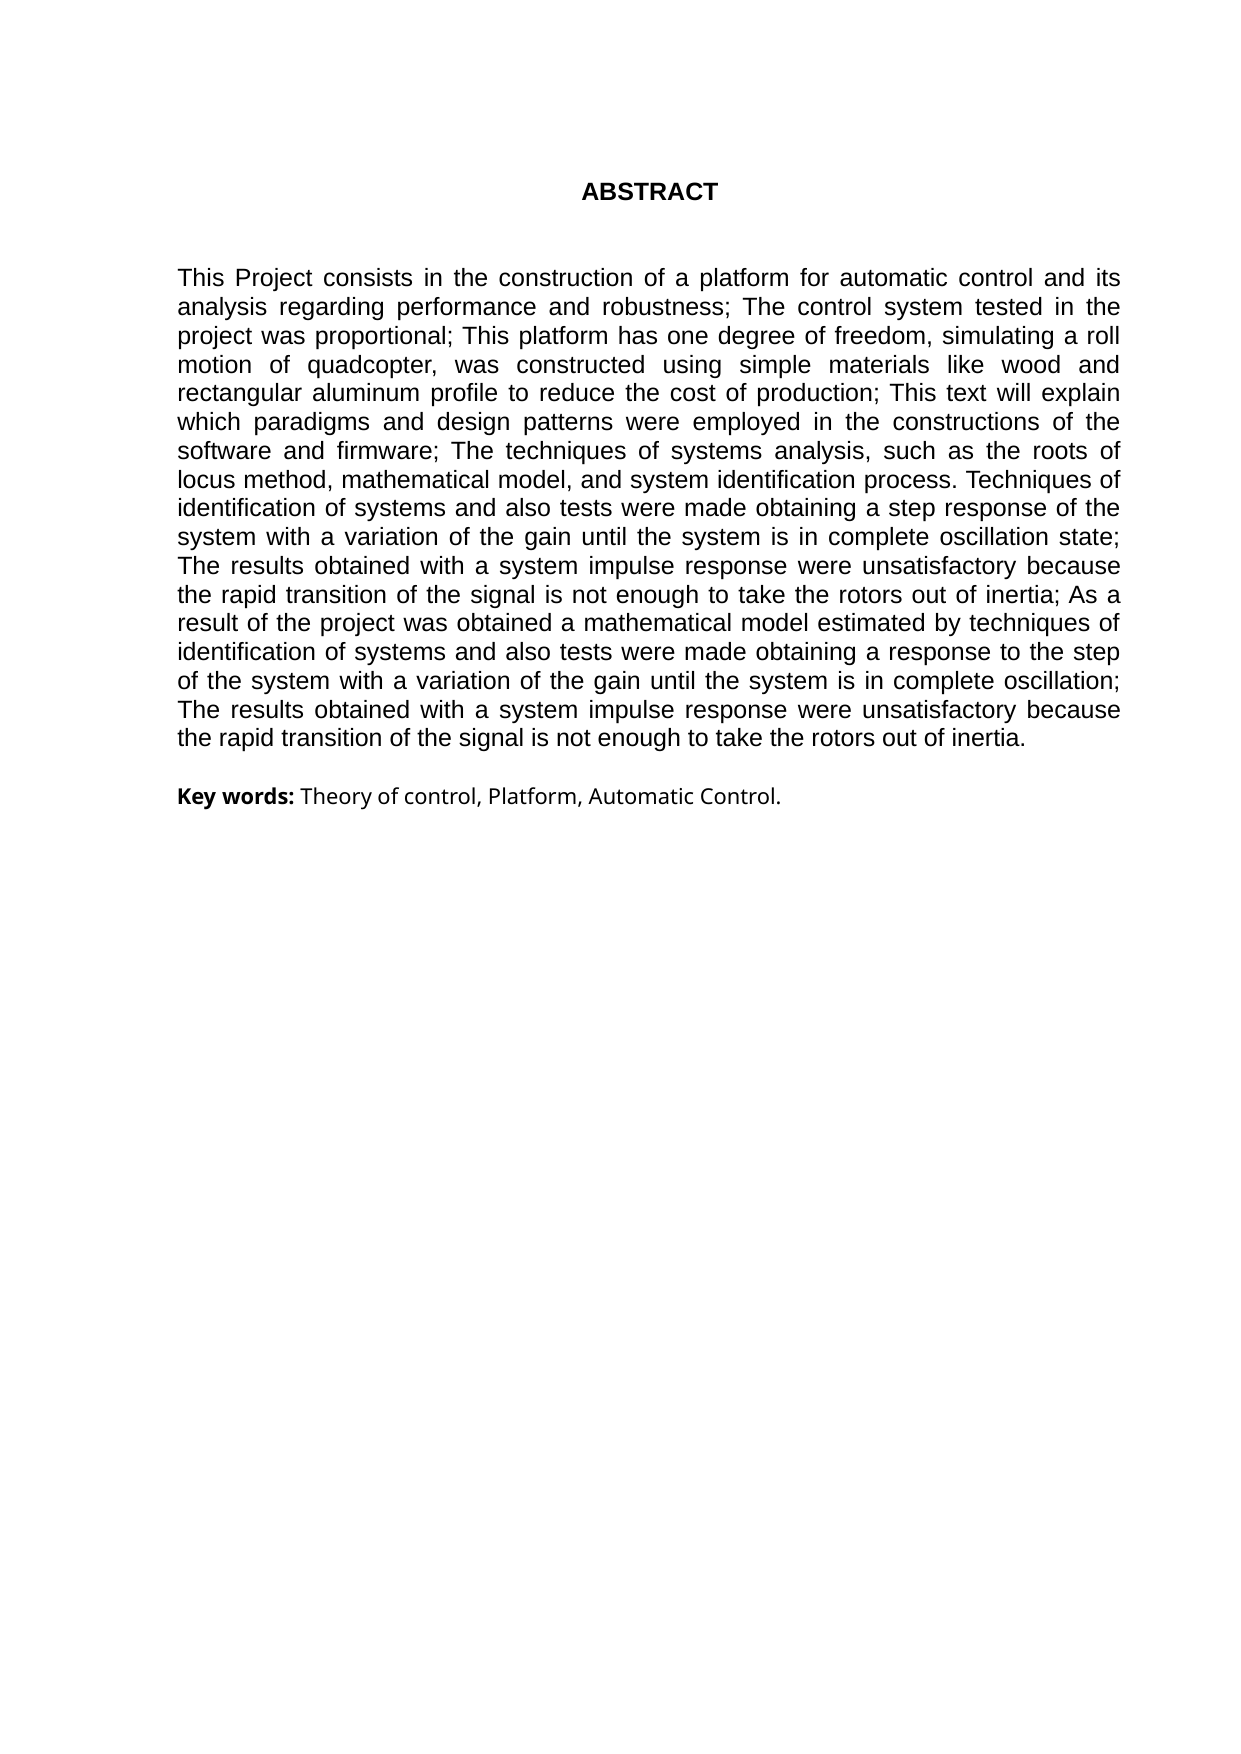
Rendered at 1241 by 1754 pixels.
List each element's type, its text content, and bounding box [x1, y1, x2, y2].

text Key words: Theory of control, Platform, Automatic Control. [177, 781, 1122, 811]
title ABSTRACT [177, 177, 1122, 206]
text This Project consists in the construction of a platform for automatic control and its analysis regarding performance and robustness; The control system tested in the project was proportional; This platform has one degree of freedom, simulating a roll motion of quadcopter, was constructed using simple materials like wood and rectangular aluminum profile to reduce the cost of production; This text will explain which paradigms and design patterns were employed in the constructions of the software and firmware; The techniques of systems analysis, such as the roots of locus method, mathematical model, and system identification process. Techniques of identification of systems and also tests were made obtaining a step response of the system with a variation of the gain until the system is in complete oscillation state; The results obtained with a system impulse response were unsatisfactory because the rapid transition of the signal is not enough to take the rotors out of inertia; As a result of the project was obtained a mathematical model estimated by techniques of identification of systems and also tests were made obtaining a response to the step of the system with a variation of the gain until the system is in complete oscillation; The results obtained with a system impulse response were unsatisfactory because the rapid transition of the signal is not enough to take the rotors out of inertia. [177, 263, 1122, 752]
